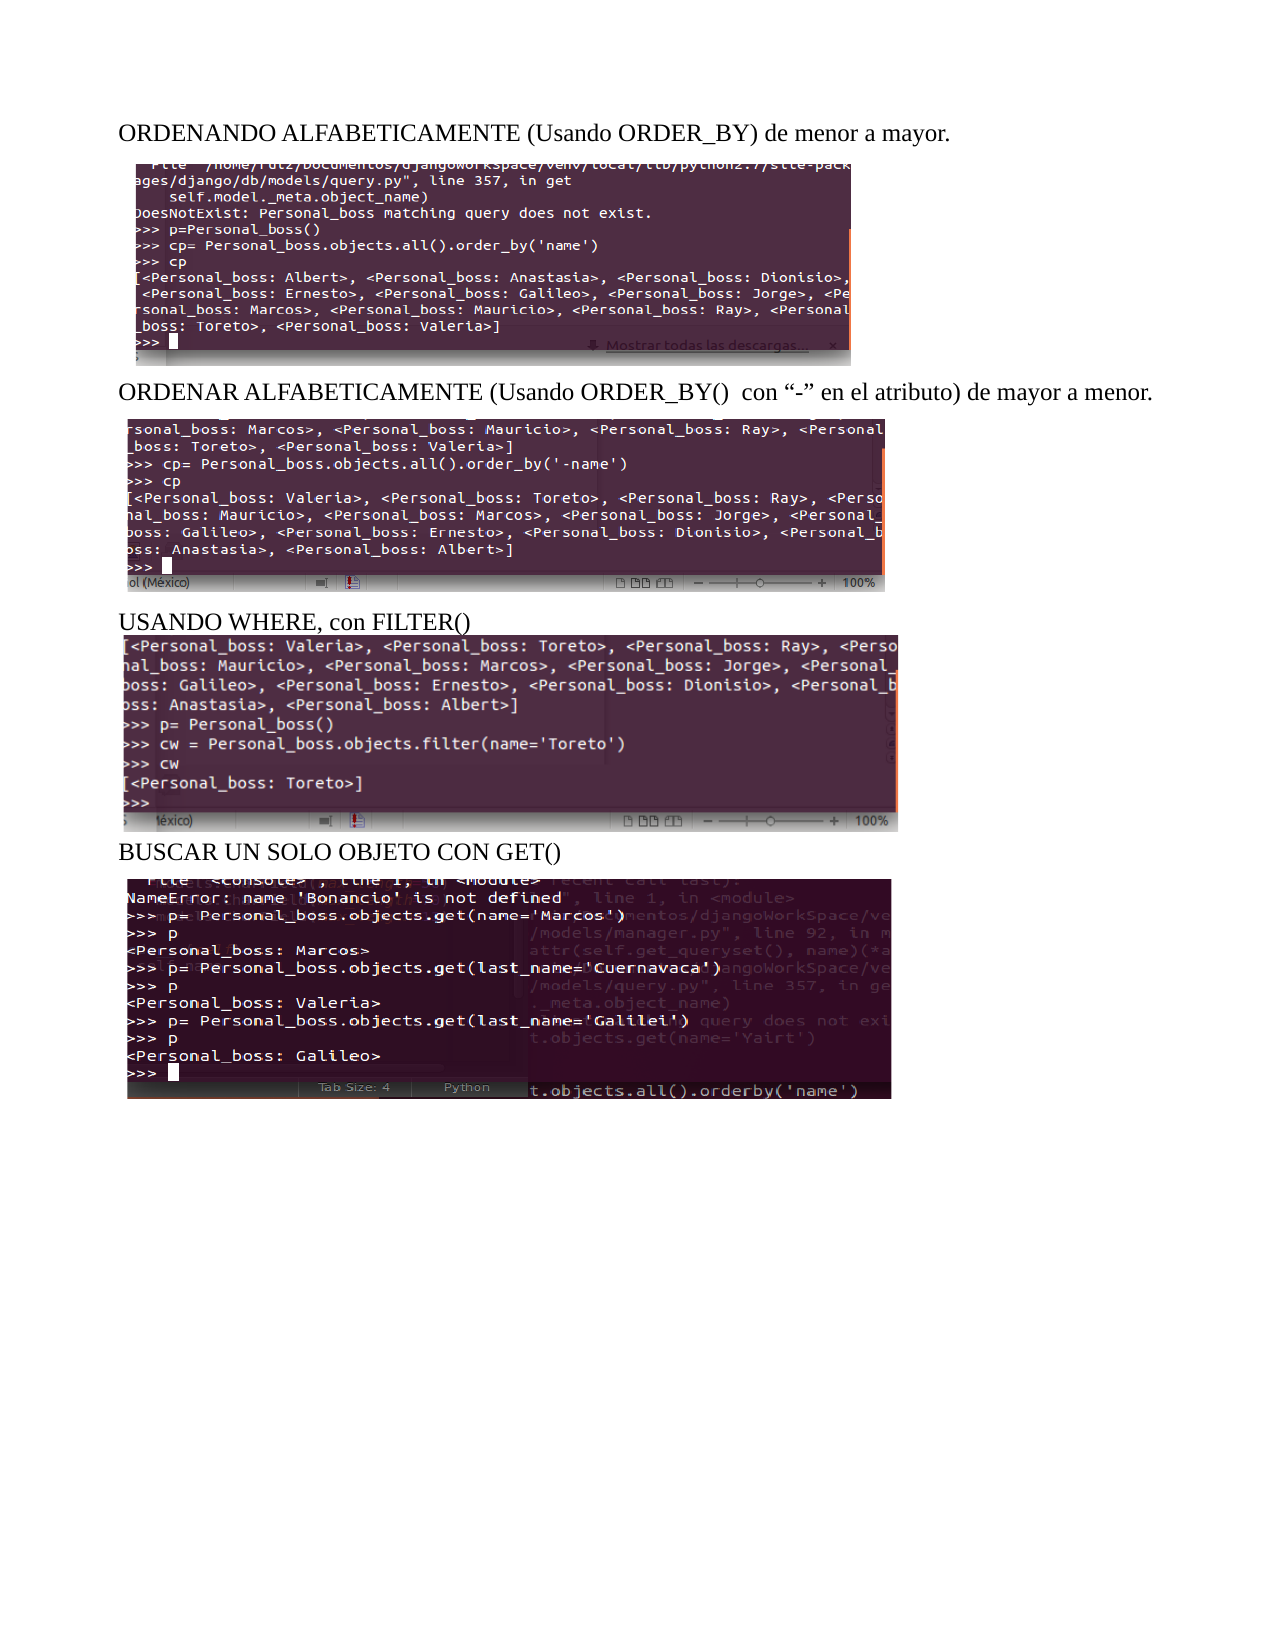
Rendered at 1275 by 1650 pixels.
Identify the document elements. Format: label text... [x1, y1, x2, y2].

text ORDENAR ALFABETICAMENTE (Usando ORDER_BY() con “-” en el atributo) de mayor a menor. [118, 377, 1157, 406]
text BUSCAR UN SOLO OBJETO CON GET() [118, 837, 1157, 866]
text USANDO WHERE, con FILTER() [118, 607, 1157, 636]
text ORDENANDO ALFABETICAMENTE (Usando ORDER_BY) de menor a mayor. [118, 118, 1157, 147]
